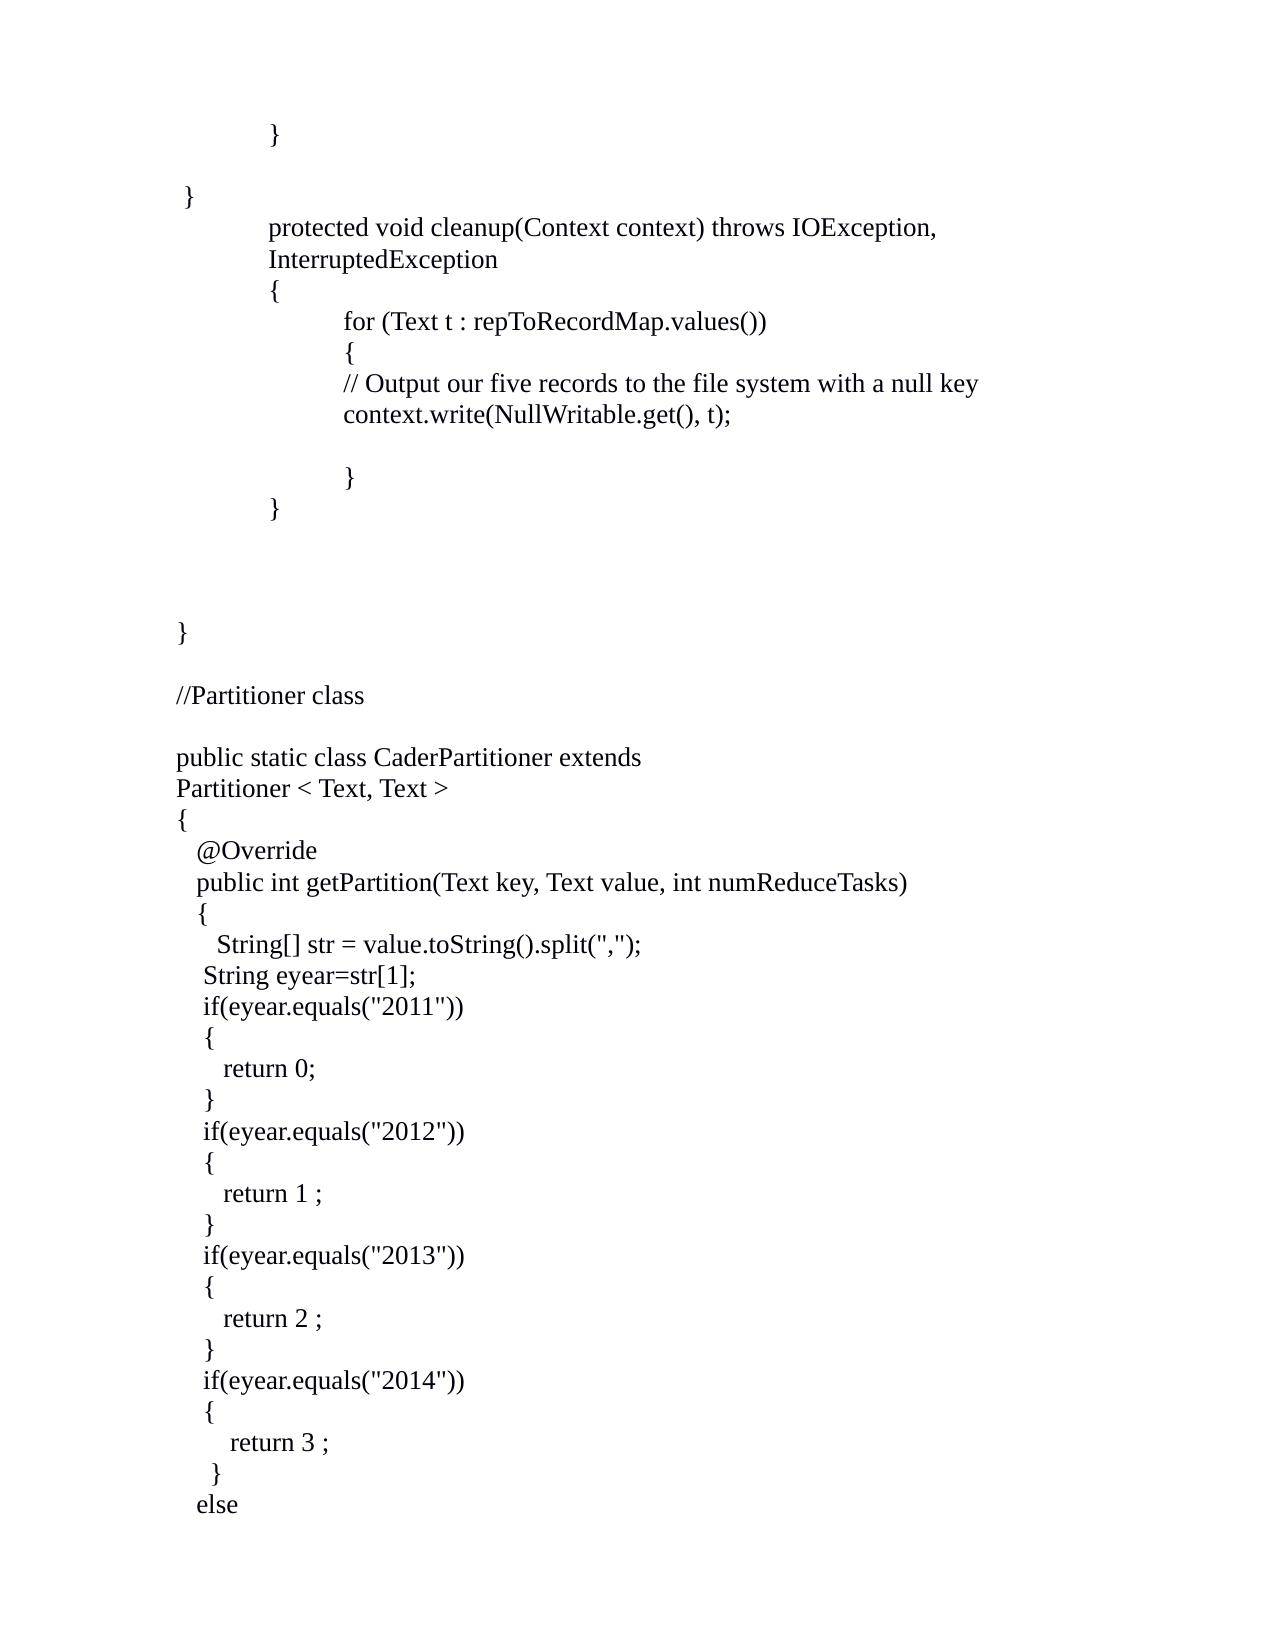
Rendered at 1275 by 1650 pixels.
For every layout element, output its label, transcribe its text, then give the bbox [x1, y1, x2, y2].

text return 0; [156, 1052, 1157, 1084]
text InterruptedException [156, 243, 1157, 274]
text //Partitioner class [156, 679, 1157, 710]
text for (Text t : repToRecordMap.values()) [156, 305, 1157, 336]
text { [156, 336, 1157, 367]
text { [156, 1395, 1157, 1426]
text { [156, 1271, 1157, 1302]
text Partitioner < Text, Text > [156, 772, 1157, 803]
text return 3 ; [156, 1426, 1157, 1457]
text return 2 ; [156, 1302, 1157, 1333]
text if(eyear.equals("2014")) [156, 1364, 1157, 1395]
text } [156, 180, 1157, 212]
text @Override [156, 834, 1157, 866]
text { [156, 1146, 1157, 1177]
text context.write(NullWritable.get(), t); [156, 398, 1157, 429]
text } [156, 616, 1157, 648]
text return 1 ; [156, 1177, 1157, 1208]
text } [156, 1457, 1157, 1488]
text if(eyear.equals("2011")) [156, 990, 1157, 1021]
text // Output our five records to the file system with a null key [156, 367, 1157, 398]
text { [156, 274, 1157, 305]
text protected void cleanup(Context context) throws IOException, [156, 212, 1157, 243]
text } [156, 492, 1157, 523]
text { [156, 897, 1157, 928]
text public int getPartition(Text key, Text value, int numReduceTasks) [156, 866, 1157, 897]
text String eyear=str[1]; [156, 959, 1157, 990]
text } [156, 461, 1157, 492]
text if(eyear.equals("2013")) [156, 1239, 1157, 1271]
text else [156, 1488, 1157, 1520]
text } [156, 118, 1157, 149]
text if(eyear.equals("2012")) [156, 1115, 1157, 1146]
text { [156, 803, 1157, 834]
text } [156, 1208, 1157, 1239]
text } [156, 1084, 1157, 1115]
text { [156, 1021, 1157, 1052]
text public static class CaderPartitioner extends [156, 741, 1157, 772]
text } [156, 1333, 1157, 1364]
text String[] str = value.toString().split(","); [156, 928, 1157, 959]
